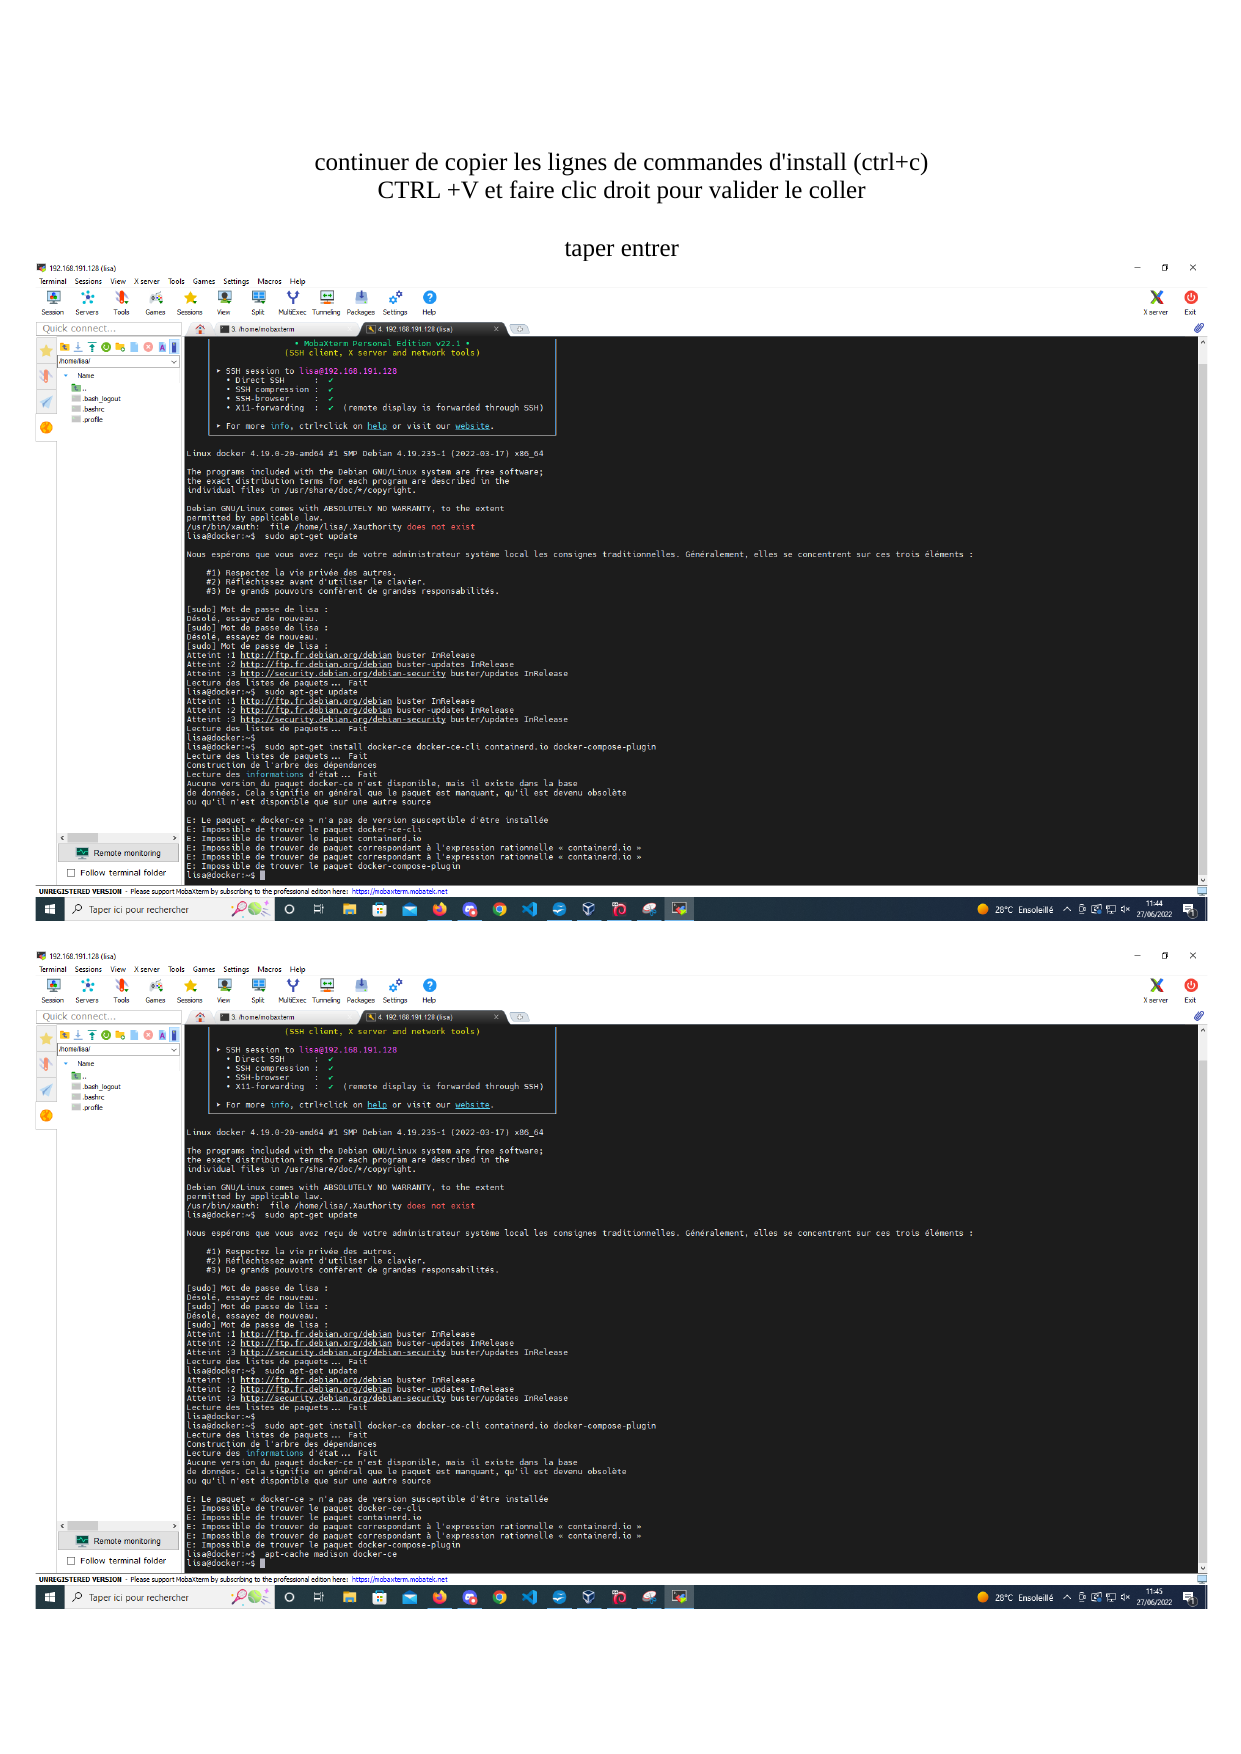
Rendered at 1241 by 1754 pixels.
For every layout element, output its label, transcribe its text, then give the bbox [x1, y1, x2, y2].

text taper entrer [36, 233, 1207, 261]
picture [35, 261, 1208, 921]
text continuer de copier les lignes de commandes d'install (ctrl+c) [36, 147, 1207, 176]
picture [35, 949, 1208, 1609]
text CTRL +V et faire clic droit pour valider le coller [36, 176, 1207, 204]
